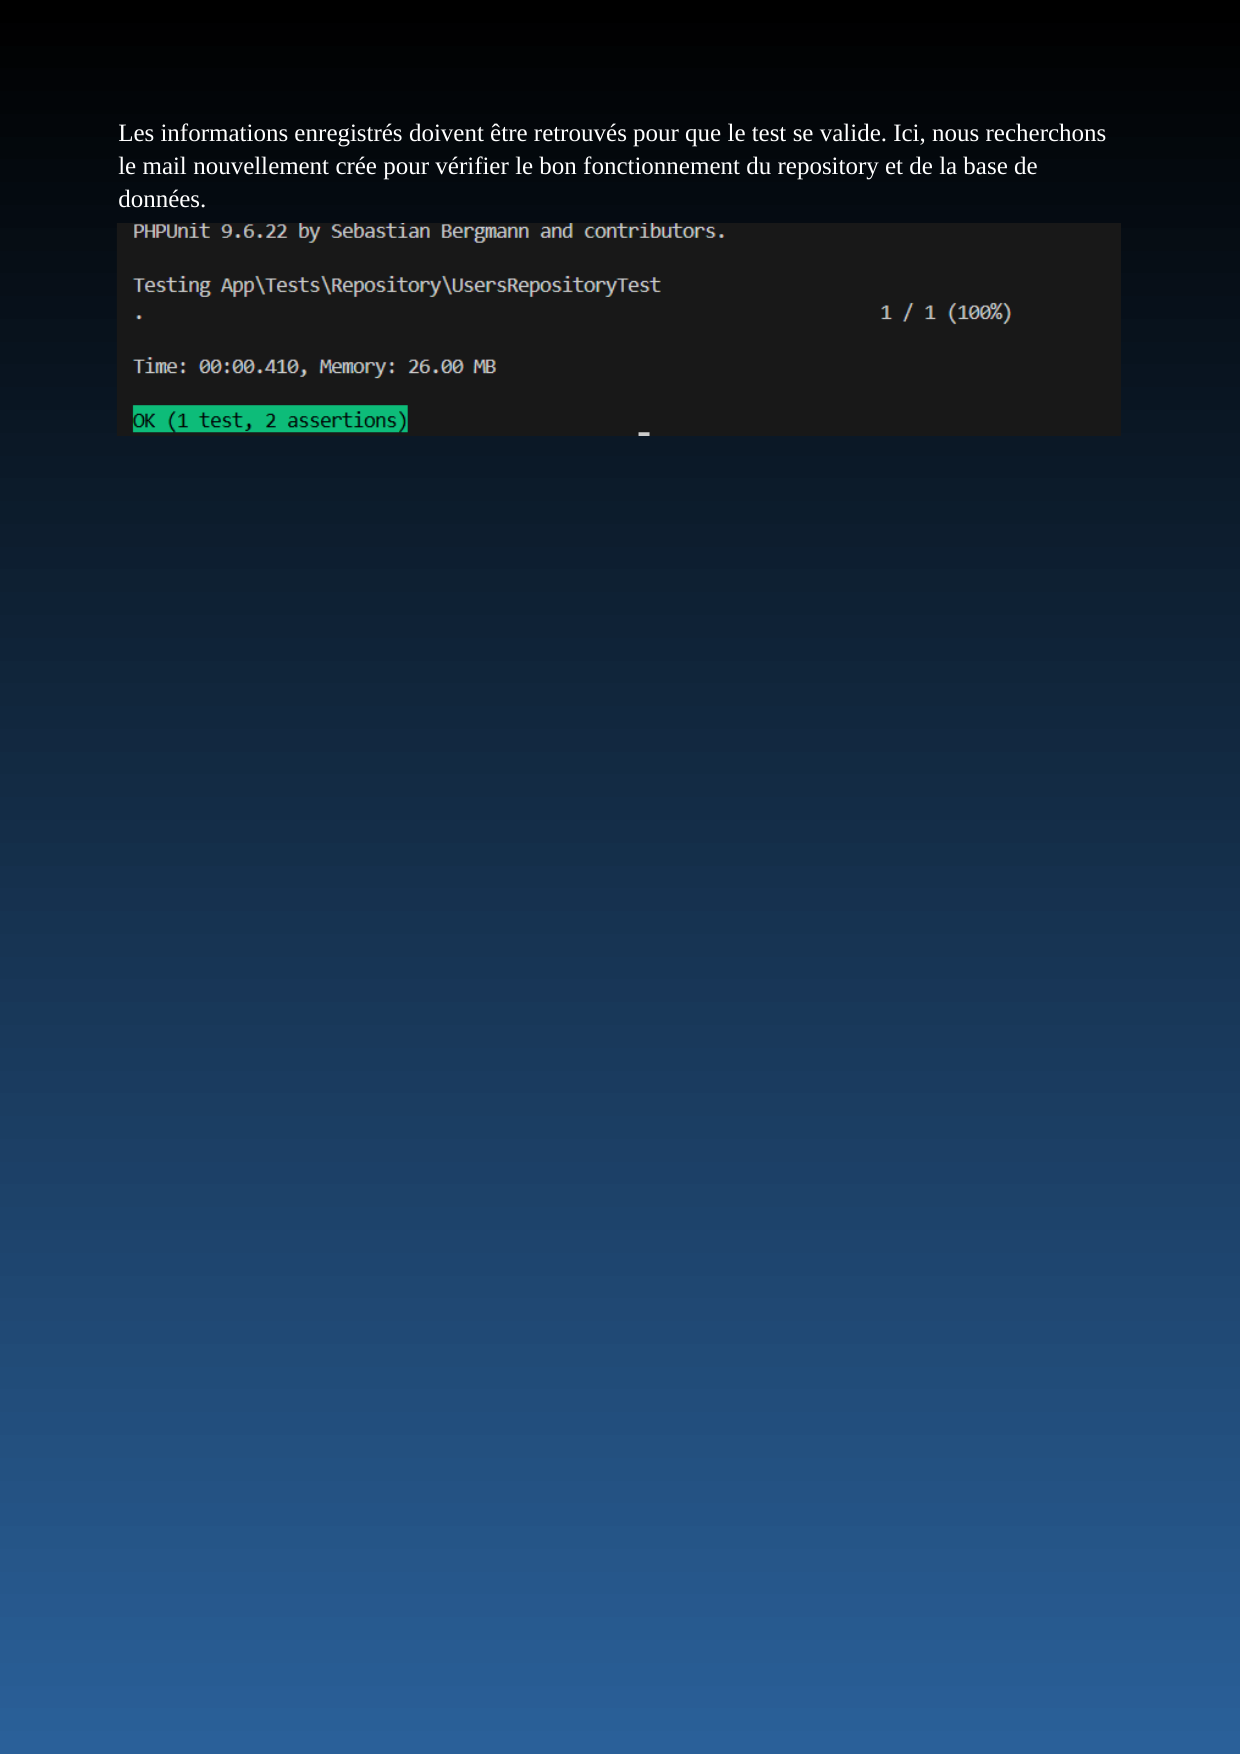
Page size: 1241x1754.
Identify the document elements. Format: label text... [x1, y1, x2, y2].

text Les informations enregistrés doivent être retrouvés pour que le test se valide. Ici, nous recherchons le mail nouvellement crée pour vérifier le bon fonctionnement du repository et de la base de données. [118, 118, 1122, 213]
picture [116, 223, 1121, 436]
